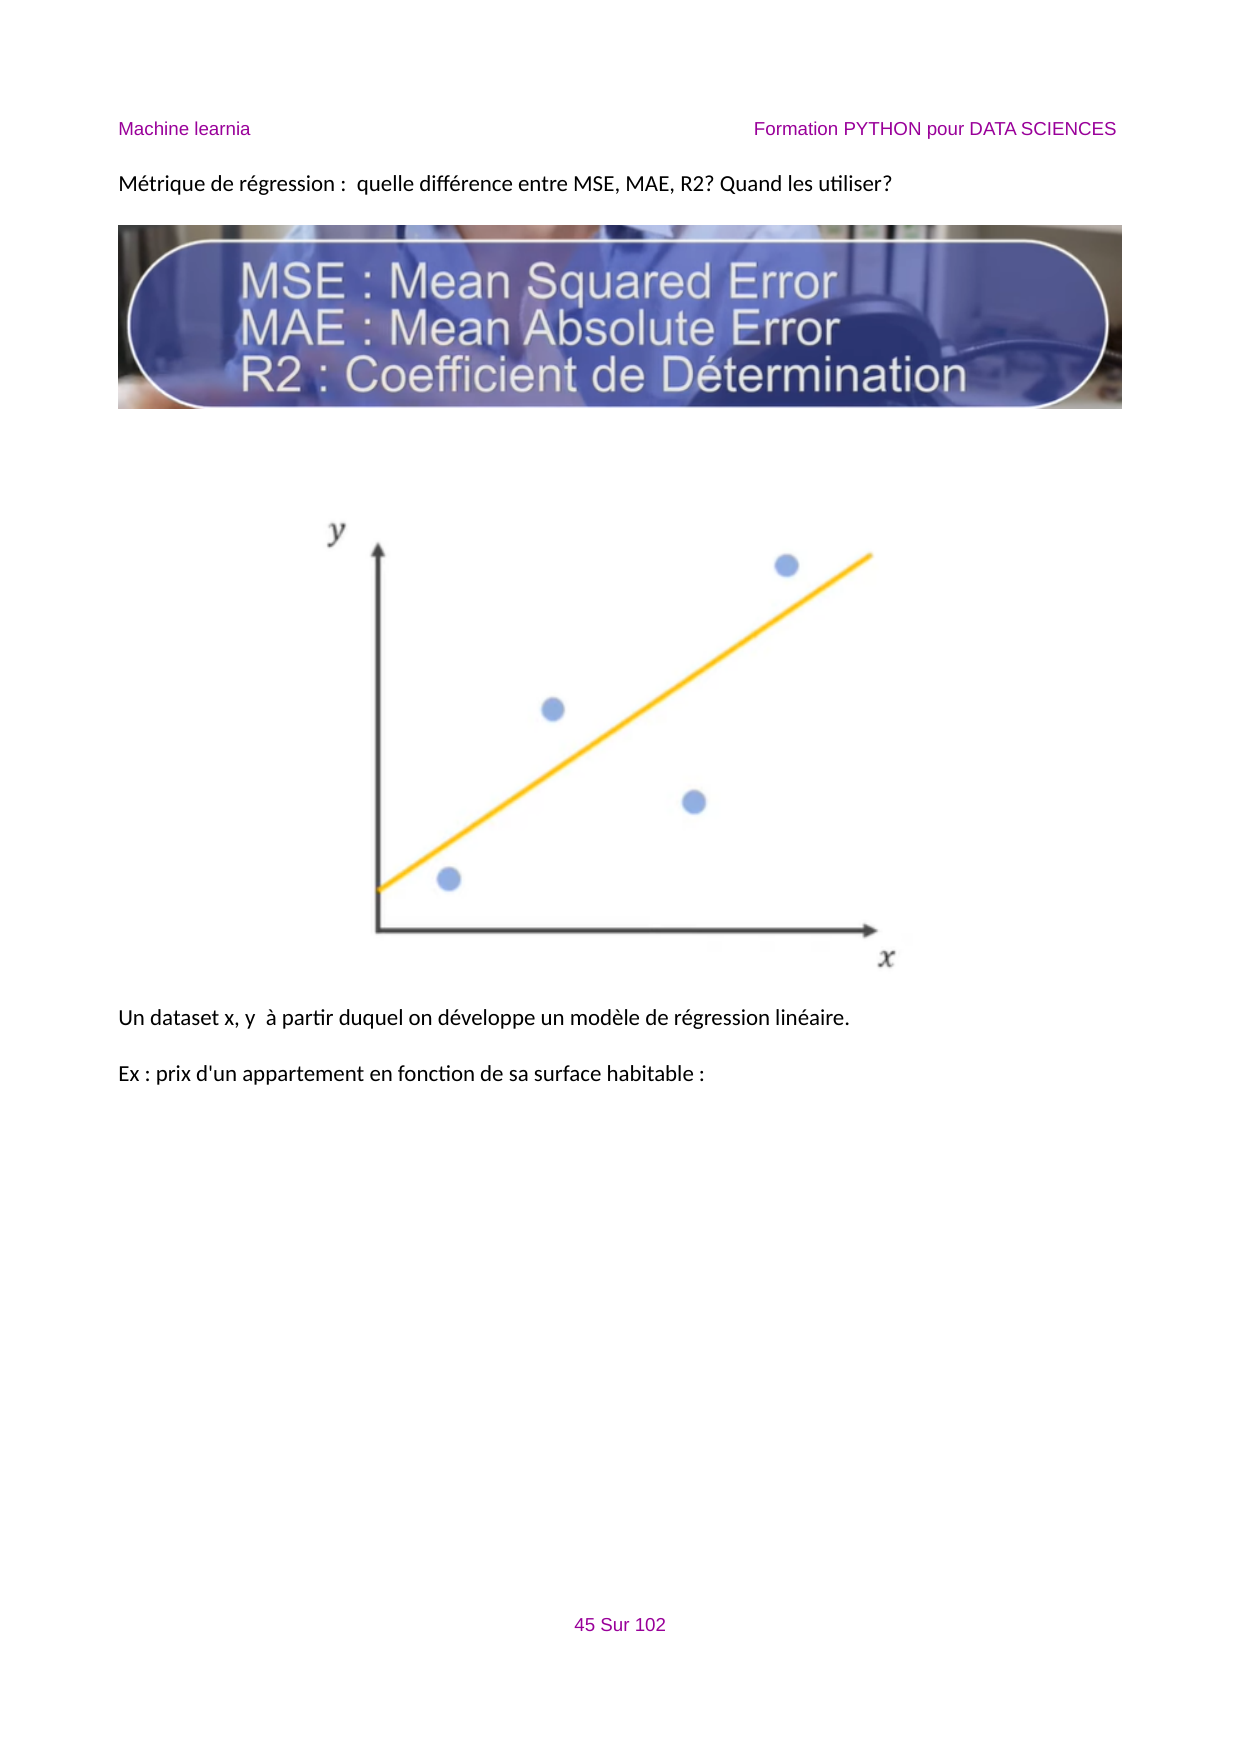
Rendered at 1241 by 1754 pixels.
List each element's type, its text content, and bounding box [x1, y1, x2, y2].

picture [118, 225, 1122, 409]
text Ex : prix d'un appartement en fonction de sa surface habitable : [118, 1059, 1122, 1087]
text Un dataset x, y à partir duquel on développe un modèle de régression linéaire. [118, 437, 1122, 1059]
picture [268, 436, 972, 1003]
text Métrique de régression : quelle différence entre MSE, MAE, R2? Quand les utiliser? [118, 169, 1122, 197]
